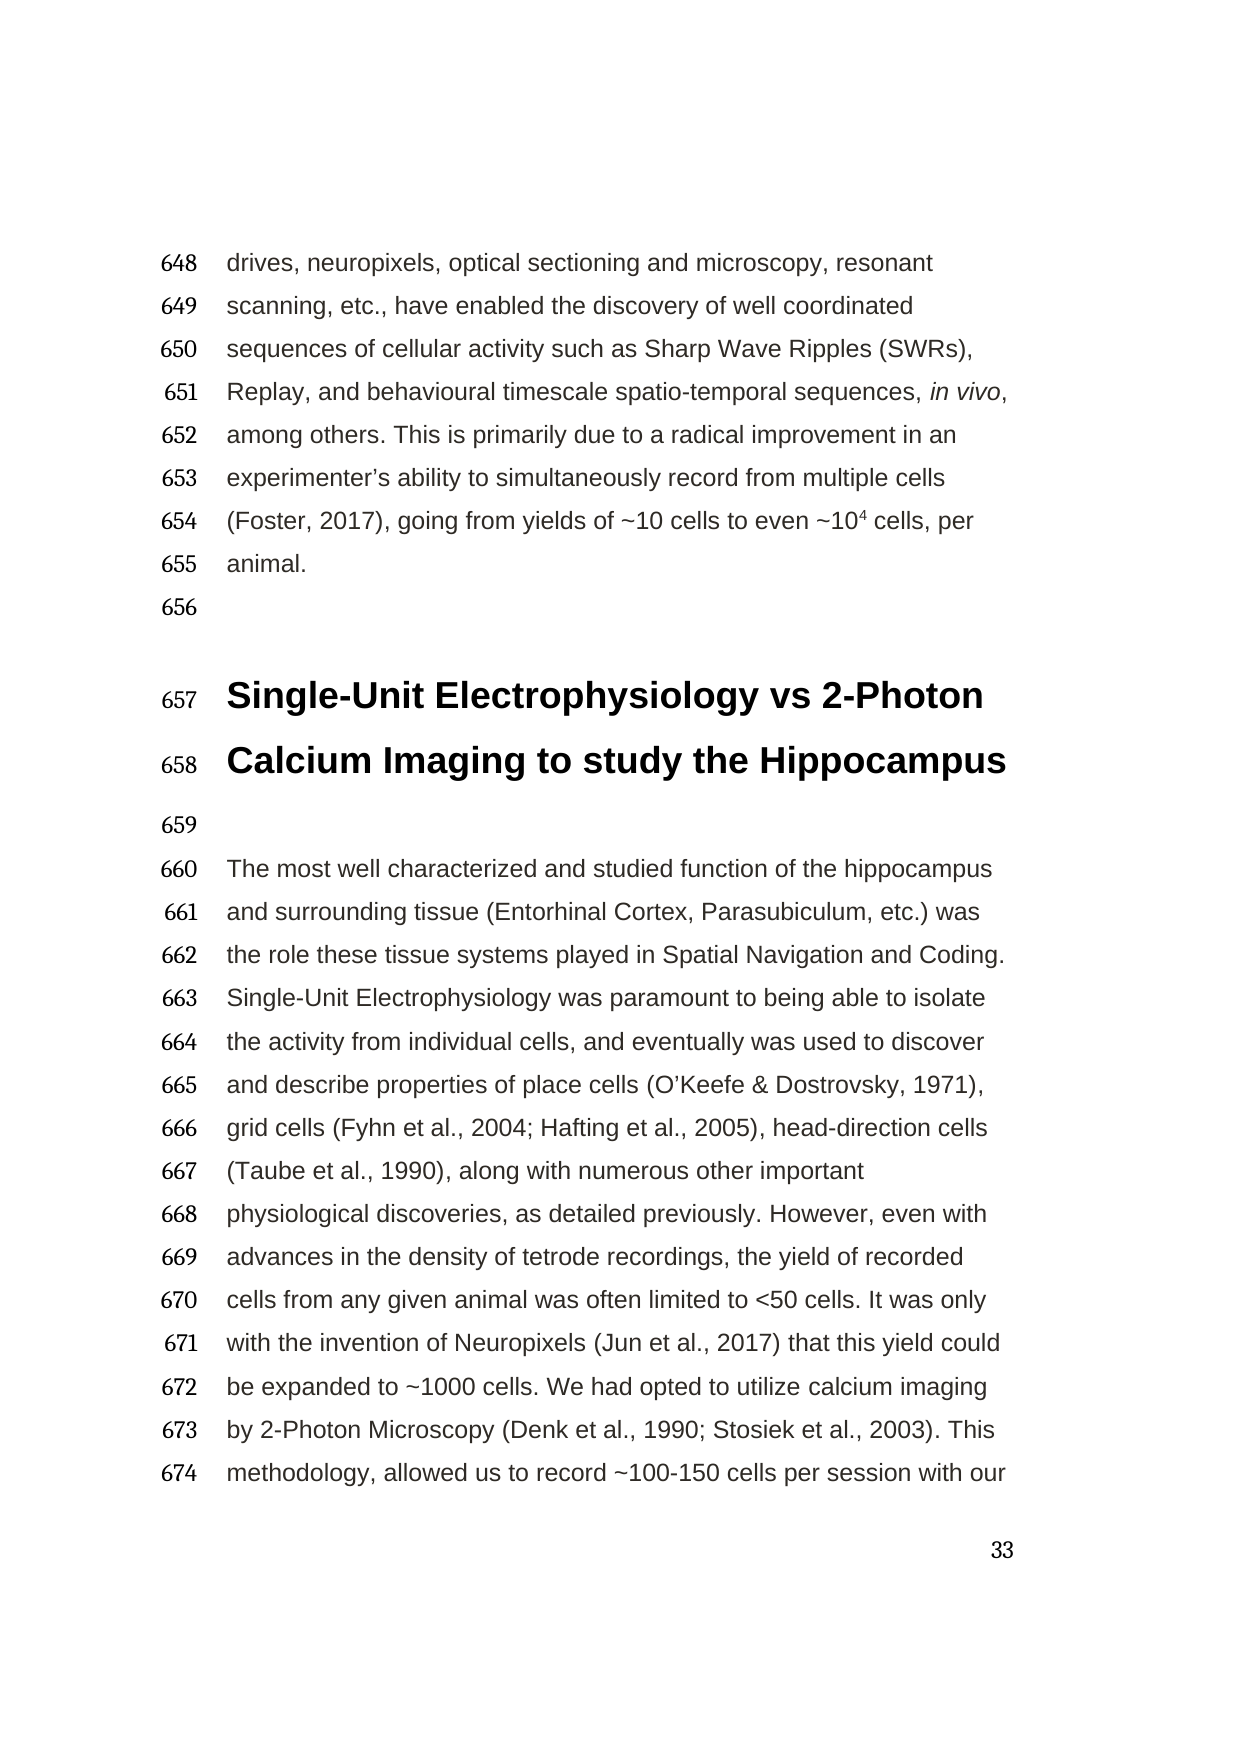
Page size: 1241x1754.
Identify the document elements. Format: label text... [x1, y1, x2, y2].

text The most well characterized and studied function of the hippocampus and surrounding tissue (Entorhinal Cortex, Parasubiculum, etc.) was the role these tissue systems played in Spatial Navigation and Coding. Single-Unit Electrophysiology was paramount to being able to isolate the activity from individual cells, and eventually was used to discover and describe properties of place cells (O’Keefe & Dostrovsky, 1971)⁠, grid cells (Fyhn et al., 2004; Hafting et al., 2005)⁠, head-direction cells (Taube et al., 1990)⁠, along with numerous other important physiological discoveries, as detailed previously. However, even with advances in the density of tetrode recordings, the yield of recorded cells from any given animal was often limited to <50 cells. It was only with the invention of Neuropixels (Jun et al., 2017) that this yield could be expanded to ~1000 cells. We had opted to utilize calcium imaging by 2-Photon Microscopy (Denk et al., 1990; Stosiek et al., 2003)⁠. This methodology, allowed us to record ~100-150 cells per session with our [226, 854, 1014, 1487]
text drives, neuropixels, optical sectioning and microscopy, resonant scanning, etc., have enabled the discovery of well coordinated sequences of cellular activity such as Sharp Wave Ripples (SWRs), Replay, and behavioural timescale spatio-temporal sequences, in vivo, among others. This is primarily due to a radical improvement in an experimenter’s ability to simultaneously record from multiple cells (Foster, 2017)⁠, going from yields of ~10 cells to even ~104 cells, per animal. [226, 248, 1014, 578]
subtitle Single-Unit Electrophysiology vs 2-Photon Calcium Imaging to study the Hippocampus [226, 673, 1014, 781]
